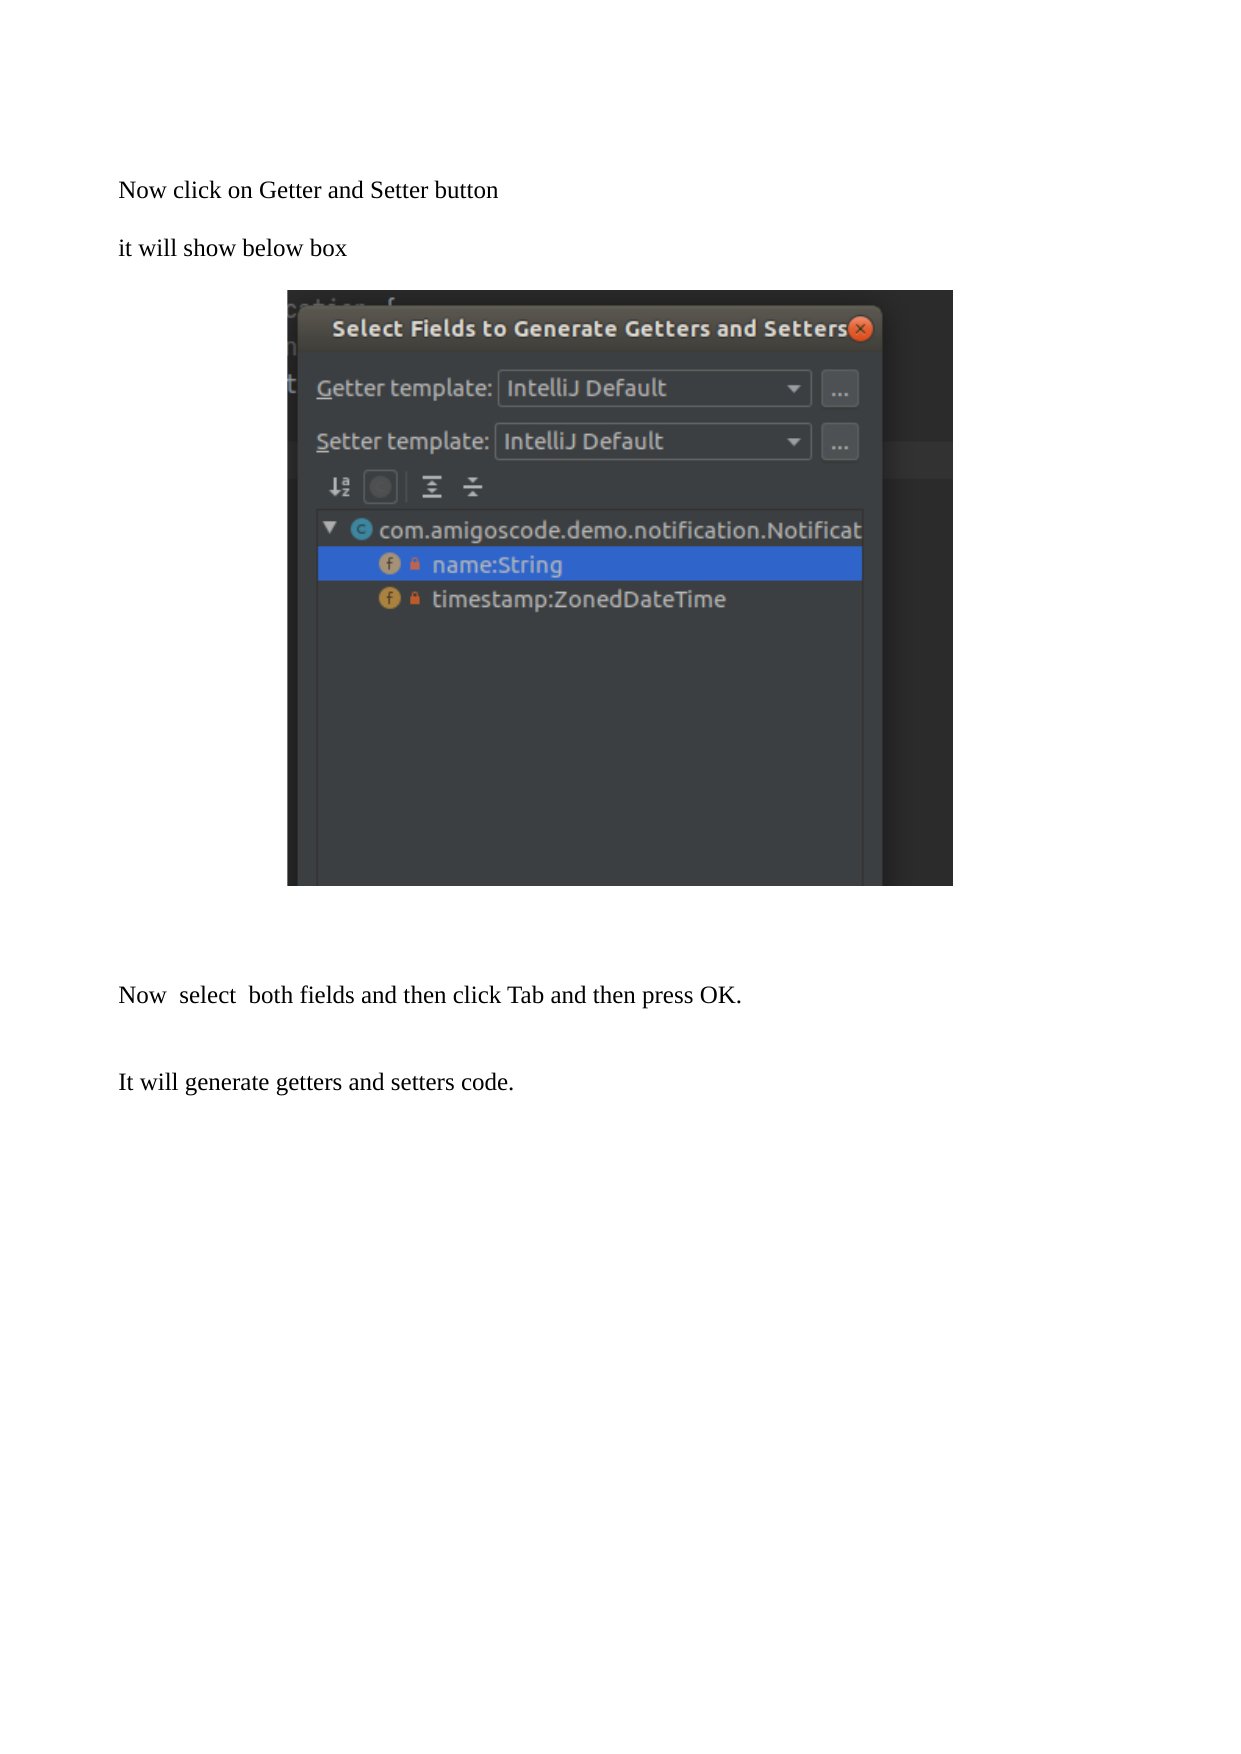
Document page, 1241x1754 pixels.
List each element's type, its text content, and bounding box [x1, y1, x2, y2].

picture [287, 290, 953, 886]
text it will show below box [118, 233, 1122, 262]
text Now click on Getter and Setter button [118, 176, 1122, 204]
text It will generate getters and setters code. [118, 1067, 1122, 1096]
text Now select both fields and then click Tab and then press OK. [118, 981, 1122, 1009]
